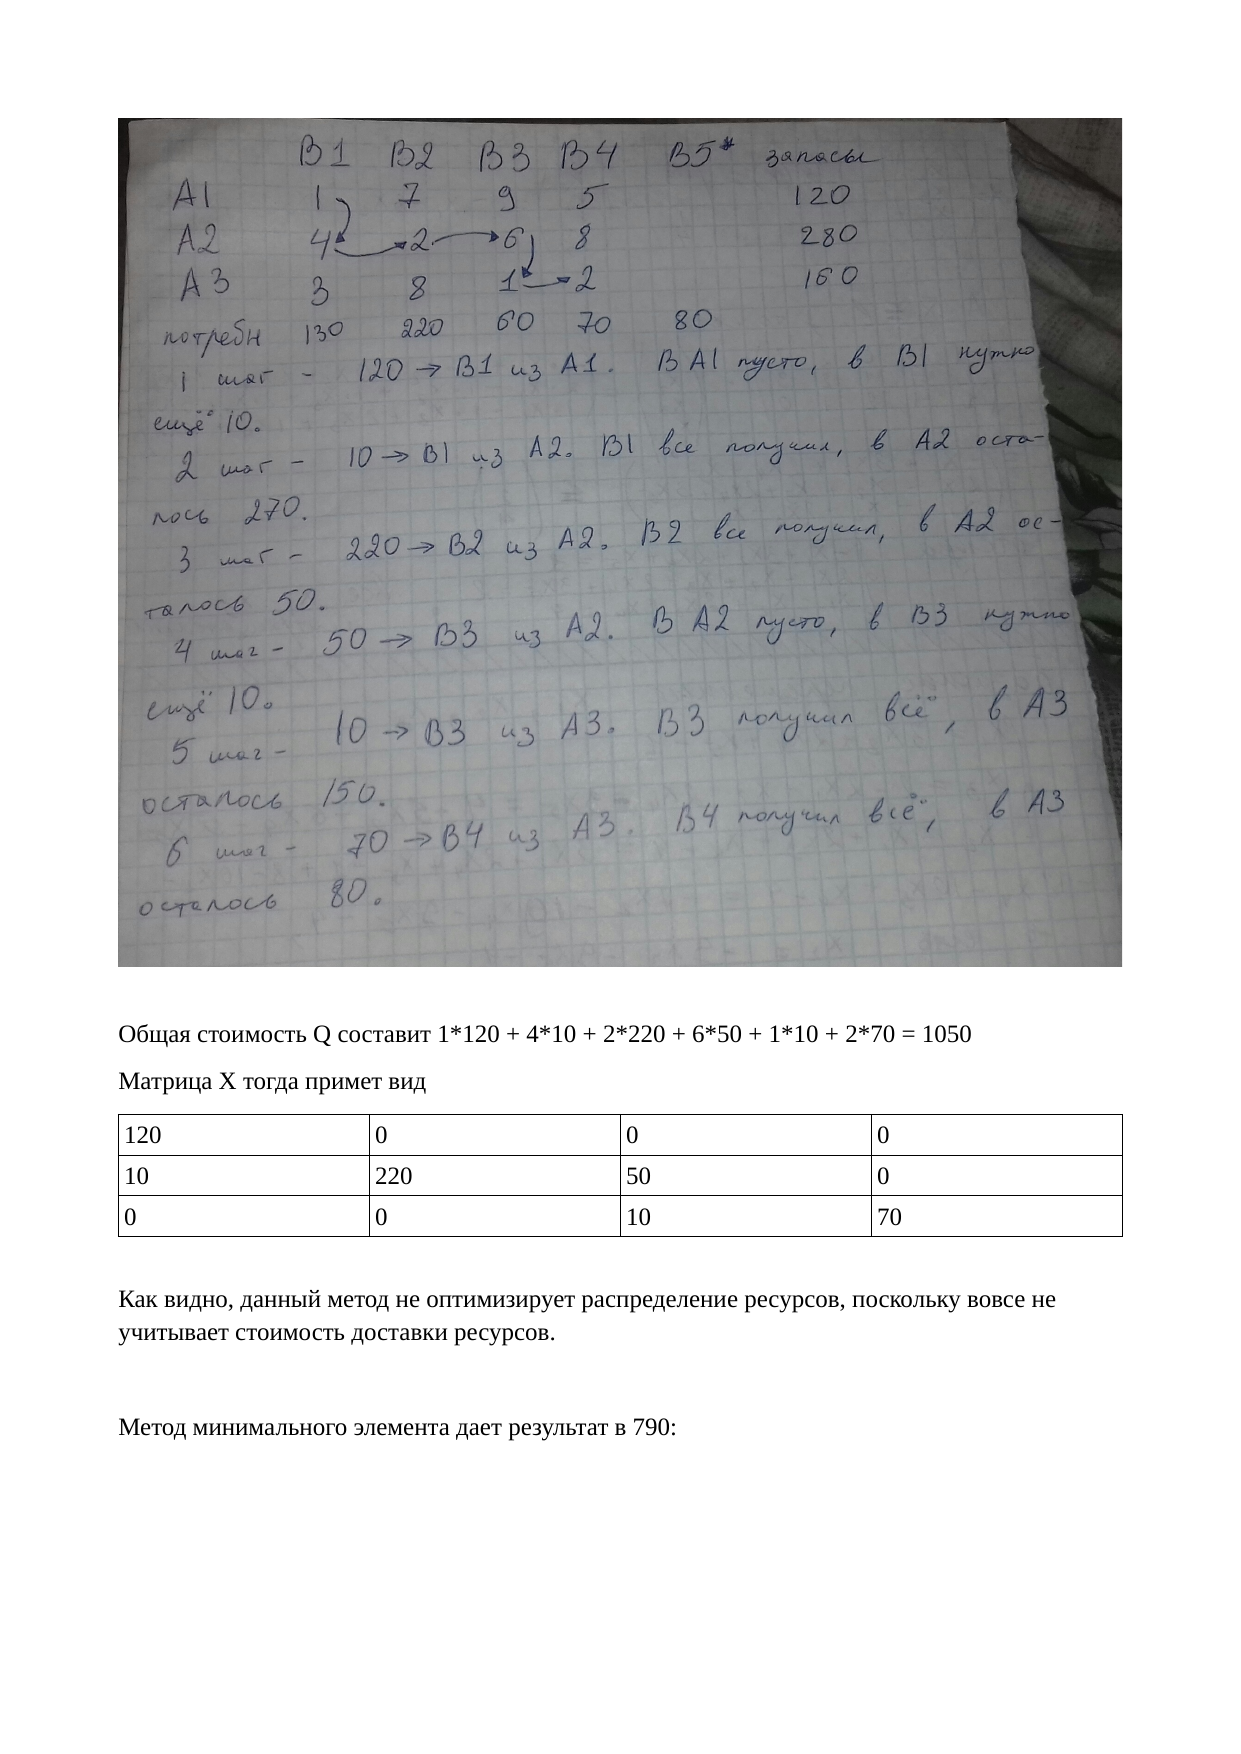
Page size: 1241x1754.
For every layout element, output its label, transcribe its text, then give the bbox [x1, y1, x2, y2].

table_header 0 [621, 1115, 871, 1154]
table_cell 50 [621, 1156, 871, 1195]
table_header 0 [872, 1115, 1122, 1154]
text Метод минимального элемента дает результат в 790: [118, 1412, 1122, 1441]
table_cell 10 [119, 1156, 369, 1195]
text Общая стоимость Q составит 1*120 + 4*10 + 2*220 + 6*50 + 1*10 + 2*70 = 1050 [118, 1019, 1122, 1047]
table_cell 10 [621, 1196, 871, 1236]
table_cell 220 [370, 1156, 620, 1195]
text Как видно, данный метод не оптимизирует распределение ресурсов, поскольку вовсе не учитывает стоимость доставки ресурсов. [118, 1284, 1122, 1346]
table_cell 70 [872, 1196, 1122, 1236]
table_cell 0 [119, 1196, 369, 1236]
picture [118, 118, 1123, 967]
table_cell 0 [370, 1196, 620, 1236]
table_header 0 [370, 1115, 620, 1154]
table_header 120 [119, 1115, 369, 1154]
table_cell 0 [872, 1156, 1122, 1195]
text Матрица Х тогда примет вид [118, 1066, 1122, 1095]
